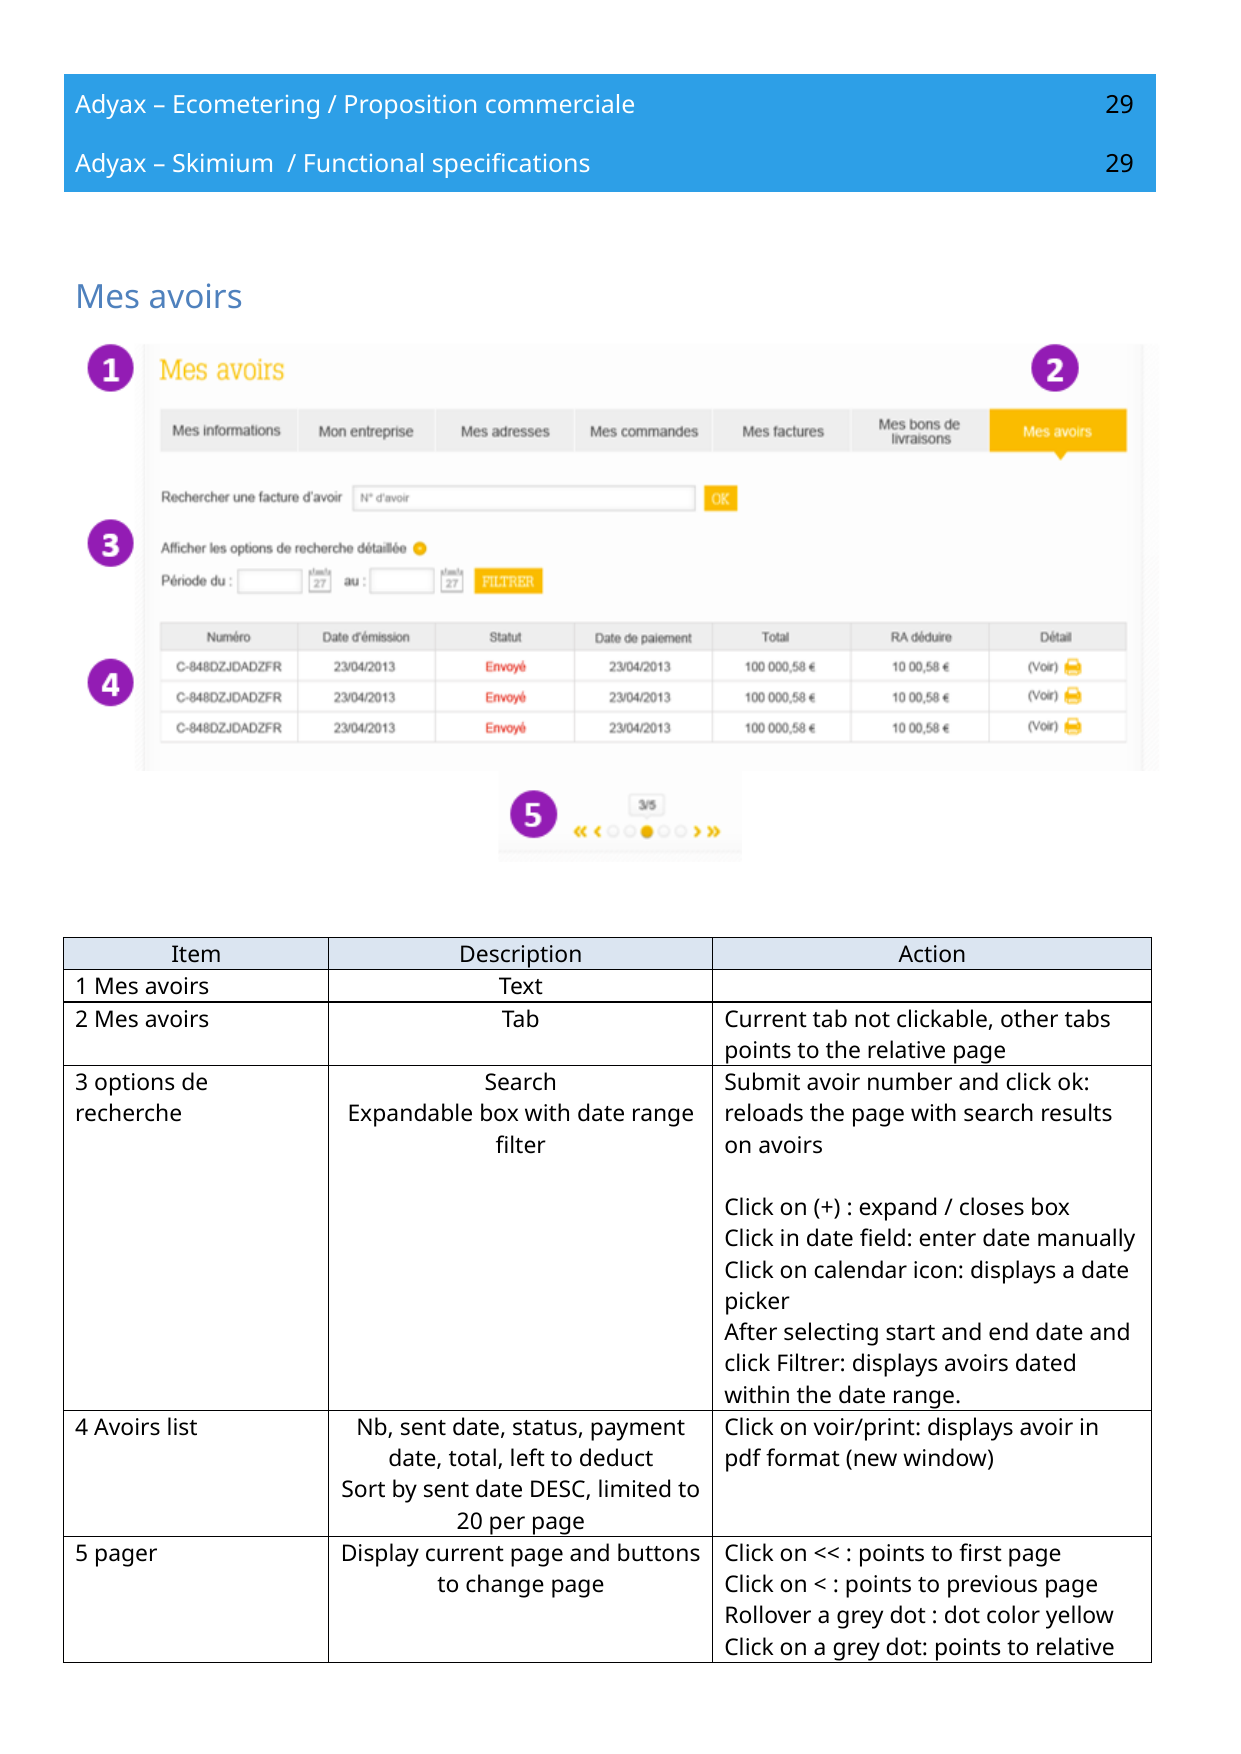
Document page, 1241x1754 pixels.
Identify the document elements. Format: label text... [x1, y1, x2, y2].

table_cell 3 options de recherche [64, 1066, 328, 1410]
table_cell 1 Mes avoirs [64, 970, 328, 1001]
subtitle Mes avoirs [75, 272, 1165, 318]
table_cell Nb, sent date, status, payment date, total, left to deduct Sort by sent date DESC, limited to 20 per page [329, 1411, 712, 1536]
table_cell Click on voir/print: displays avoir in pdf format (new window) [713, 1411, 1151, 1536]
picture [75, 330, 1165, 862]
table_header Description [329, 938, 712, 969]
table_cell 5 pager [64, 1537, 328, 1662]
table_cell Search Expandable box with date range filter [329, 1066, 712, 1410]
table_header Action [713, 938, 1151, 969]
table_cell Text [329, 970, 712, 1001]
table_cell 4 Avoirs list [64, 1411, 328, 1536]
table_cell Current tab not clickable, other tabs points to the relative page [713, 1003, 1151, 1065]
table_cell 2 Mes avoirs [64, 1003, 328, 1065]
table_cell Submit avoir number and click ok: reloads the page with search results on avoirs Click on (+) : expand / closes box Click in date field: enter date manually Click on calendar icon: displays a date picker After selecting start and end date and click Filtrer: displays avoirs dated within the date range. [713, 1066, 1151, 1410]
table_cell Tab [329, 1003, 712, 1065]
table_cell [713, 970, 1151, 1001]
table_cell Display current page and buttons to change page [329, 1537, 712, 1662]
table_header Item [64, 938, 328, 969]
table_cell Click on << : points to first page Click on < : points to previous page Rollover a grey dot : dot color yellow Click on a grey dot: points to relative [713, 1537, 1151, 1662]
